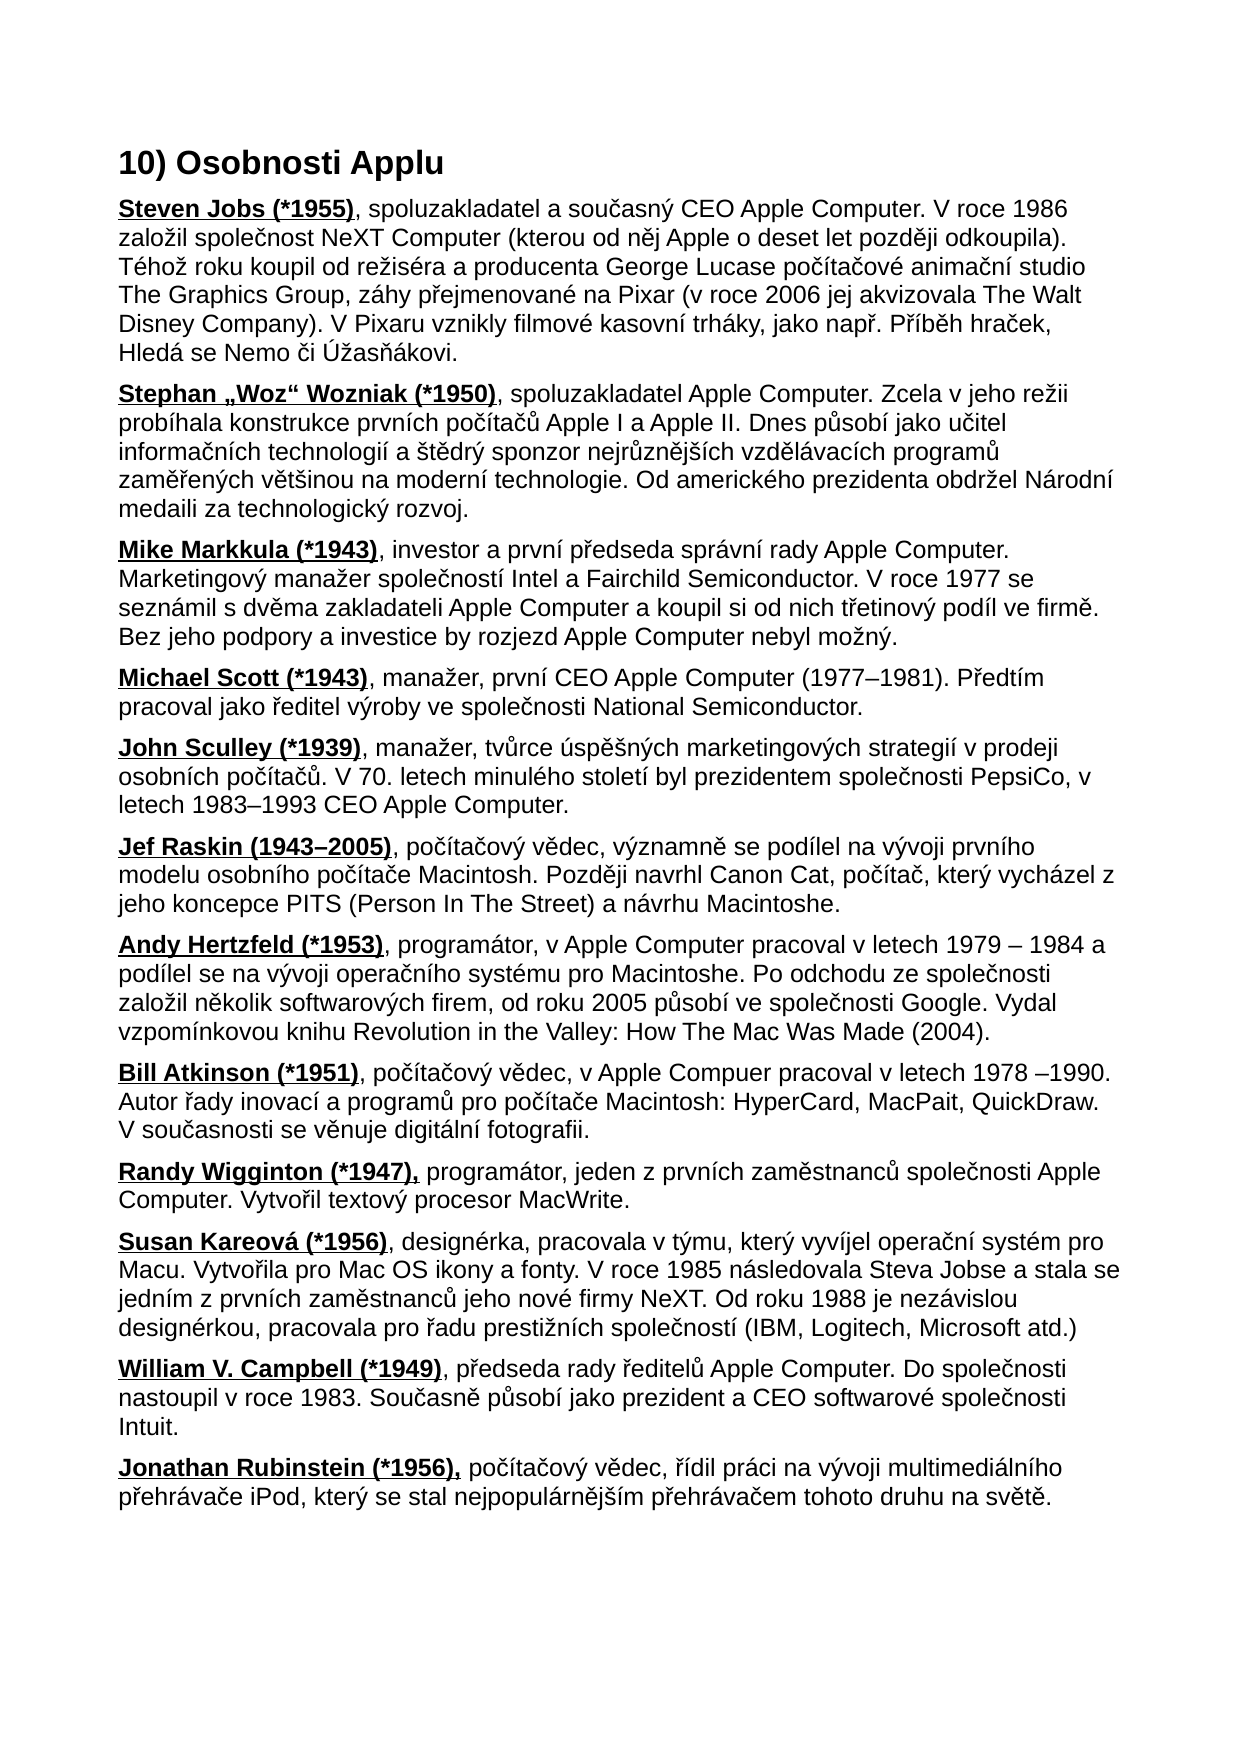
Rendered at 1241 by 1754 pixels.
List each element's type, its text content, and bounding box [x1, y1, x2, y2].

subtitle 10) Osobnosti Applu [118, 143, 1122, 182]
text Michael Scott (*1943), manažer, první CEO Apple Computer (1977–1981). Předtím pracoval jako ředitel výroby ve společnosti National Semiconductor. [118, 663, 1122, 721]
text Randy Wigginton (*1947), programátor, jeden z prvních zaměstnanců společnosti Apple Computer. Vytvořil textový procesor MacWrite. [118, 1157, 1122, 1214]
text Susan Kareová (*1956), designérka, pracovala v týmu, který vyvíjel operační systém pro Macu. Vytvořila pro Mac OS ikony a fonty. V roce 1985 následovala Steva Jobse a stala se jedním z prvních zaměstnanců jeho nové firmy NeXT. Od roku 1988 je nezávislou designérkou, pracovala pro řadu prestižních společností (IBM, Logitech, Microsoft atd.) [118, 1227, 1122, 1342]
text Jef Raskin (1943–2005), počítačový vědec, významně se podílel na vývoji prvního modelu osobního počítače Macintosh. Později navrhl Canon Cat, počítač, který vycházel z jeho koncepce PITS (Person In The Street) a návrhu Macintoshe. [118, 832, 1122, 918]
text Mike Markkula (*1943), investor a první předseda správní rady Apple Computer. Marketingový manažer společností Intel a Fairchild Semiconductor. V roce 1977 se seznámil s dvěma zakladateli Apple Computer a koupil si od nich třetinový podíl ve firmě. Bez jeho podpory a investice by rozjezd Apple Computer nebyl možný. [118, 536, 1122, 651]
text Steven Jobs (*1955), spoluzakladatel a současný CEO Apple Computer. V roce 1986 založil společnost NeXT Computer (kterou od něj Apple o deset let později odkoupila). Téhož roku koupil od režiséra a producenta George Lucase počítačové animační studio The Graphics Group, záhy přejmenované na Pixar (v roce 2006 jej akvizovala The Walt Disney Company). V Pixaru vznikly filmové kasovní trháky, jako např. Příběh hraček, Hledá se Nemo či Úžasňákovi. [118, 194, 1122, 367]
text John Sculley (*1939), manažer, tvůrce úspěšných marketingových strategií v prodeji osobních počítačů. V 70. letech minulého století byl prezidentem společnosti PepsiCo, v letech 1983–1993 CEO Apple Computer. [118, 733, 1122, 819]
text Andy Hertzfeld (*1953), programátor, v Apple Computer pracoval v letech 1979 – 1984 a podílel se na vývoji operačního systému pro Macintoshe. Po odchodu ze společnosti založil několik softwarových firem, od roku 2005 působí ve společnosti Google. Vydal vzpomínkovou knihu Revolution in the Valley: How The Mac Was Made (2004). [118, 931, 1122, 1046]
text Jonathan Rubinstein (*1956), počítačový vědec, řídil práci na vývoji multimediálního přehrávače iPod, který se stal nejpopulárnějším přehrávačem tohoto druhu na světě. [118, 1453, 1122, 1511]
text Stephan „Woz“ Wozniak (*1950), spoluzakladatel Apple Computer. Zcela v jeho režii probíhala konstrukce prvních počítačů Apple I a Apple II. Dnes působí jako učitel informačních technologií a štědrý sponzor nejrůznějších vzdělávacích programů zaměřených většinou na moderní technologie. Od amerického prezidenta obdržel Národní medaili za technologický rozvoj. [118, 379, 1122, 523]
text William V. Campbell (*1949), předseda rady ředitelů Apple Computer. Do společnosti nastoupil v roce 1983. Současně působí jako prezident a CEO softwarové společnosti Intuit. [118, 1354, 1122, 1441]
text Bill Atkinson (*1951), počítačový vědec, v Apple Compuer pracoval v letech 1978 –1990. Autor řady inovací a programů pro počítače Macintosh: HyperCard, MacPait, QuickDraw. V současnosti se věnuje digitální fotografii. [118, 1058, 1122, 1144]
